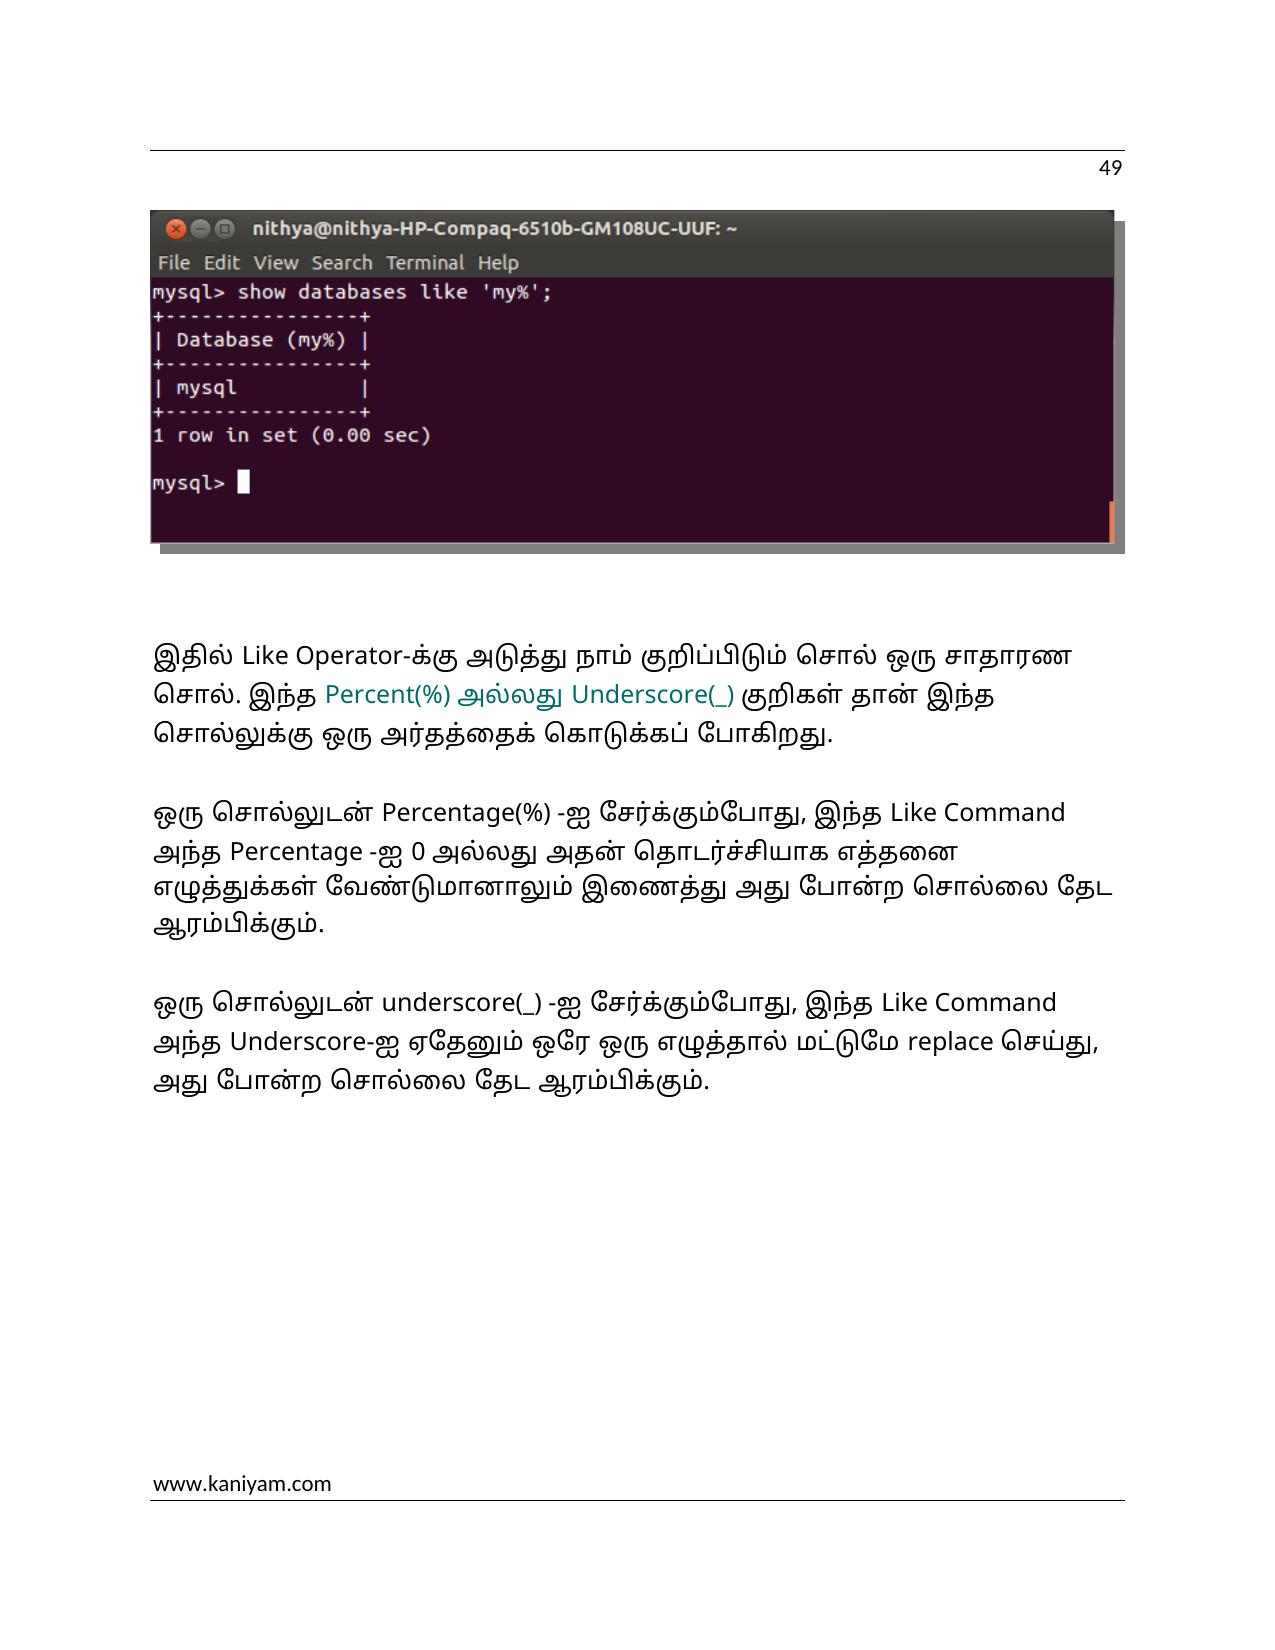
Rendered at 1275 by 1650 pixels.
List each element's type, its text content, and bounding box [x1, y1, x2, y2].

picture [150, 210, 1115, 544]
text ஒரு சொல்லுடன் underscore(_) -ஐ சேர்க்கும்போது, இந்த Like Command அந்த Underscore-ஐ ஏதேனும் ஒரே ஒரு எழுத்தால் மட்டுமே replace செய்து, அது போன்ற சொல்லை தேட ஆரம்பிக்கும். [153, 984, 1122, 1097]
text இதில் Like Operator-க்கு அடுத்து நாம் குறிப்பிடும் சொல் ஒரு சாதாரண சொல். இந்த Percent(%) அல்லது Underscore(_) குறிகள் தான் இந்த சொல்லுக்கு ஒரு அர்தத்தைக் கொடுக்கப் போகிறது. ஒரு சொல்லுடன் Percentage(%) -ஐ சேர்க்கும்போது, இந்த Like Command அந்த Percentage -ஐ 0 அல்லது அதன் தொடர்ச்சியாக எத்தனை எழுத்துக்கள் வேண்டுமானாலும் இணைத்து அது போன்ற சொல்லை தேட ஆரம்பிக்கும். [153, 637, 1122, 940]
